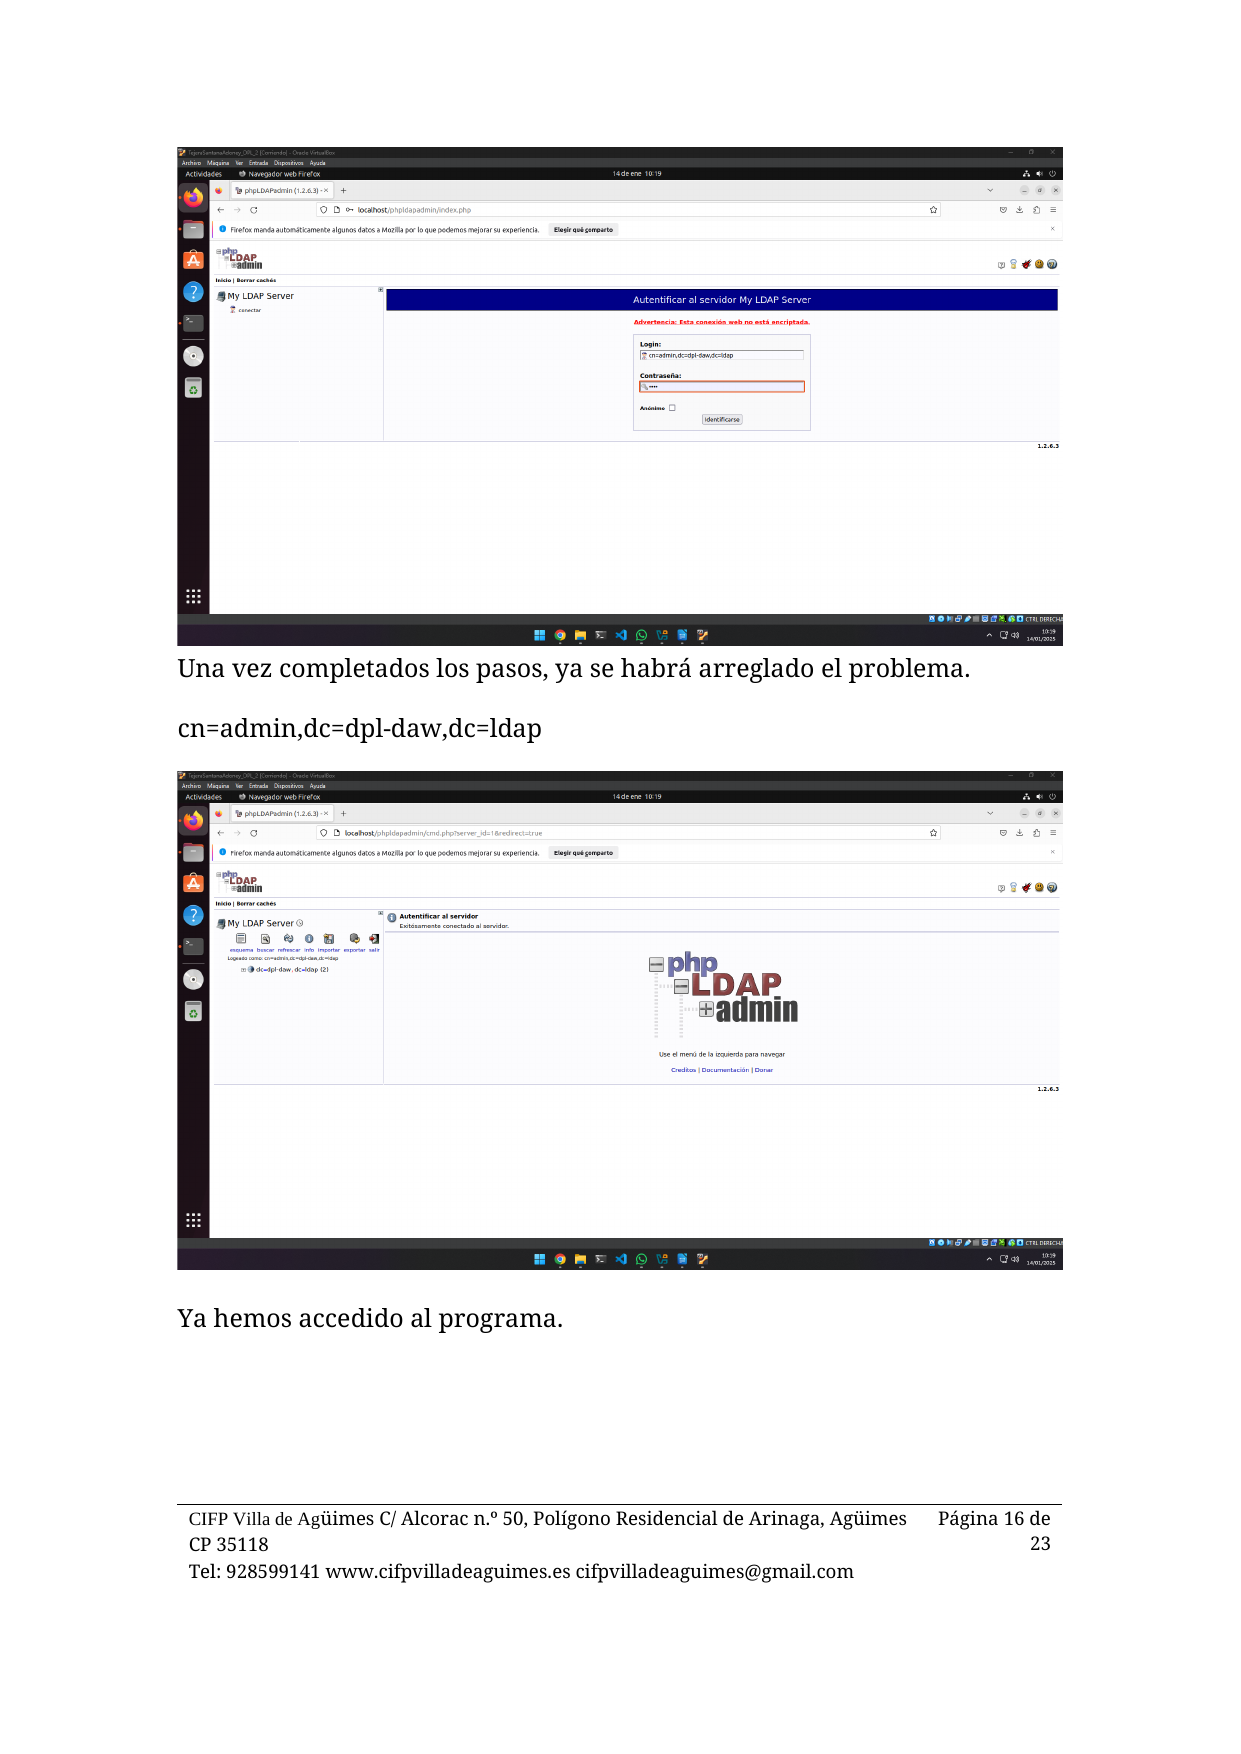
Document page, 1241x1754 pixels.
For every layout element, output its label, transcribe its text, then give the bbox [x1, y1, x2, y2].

text cn=admin,dc=dpl-daw,dc=ldap [177, 711, 1063, 745]
text Una vez completados los pasos, ya se habrá arreglado el problema. [177, 646, 1063, 685]
text Ya hemos accedido al programa. [177, 1270, 1063, 1334]
picture [177, 147, 1063, 646]
picture [177, 771, 1063, 1270]
